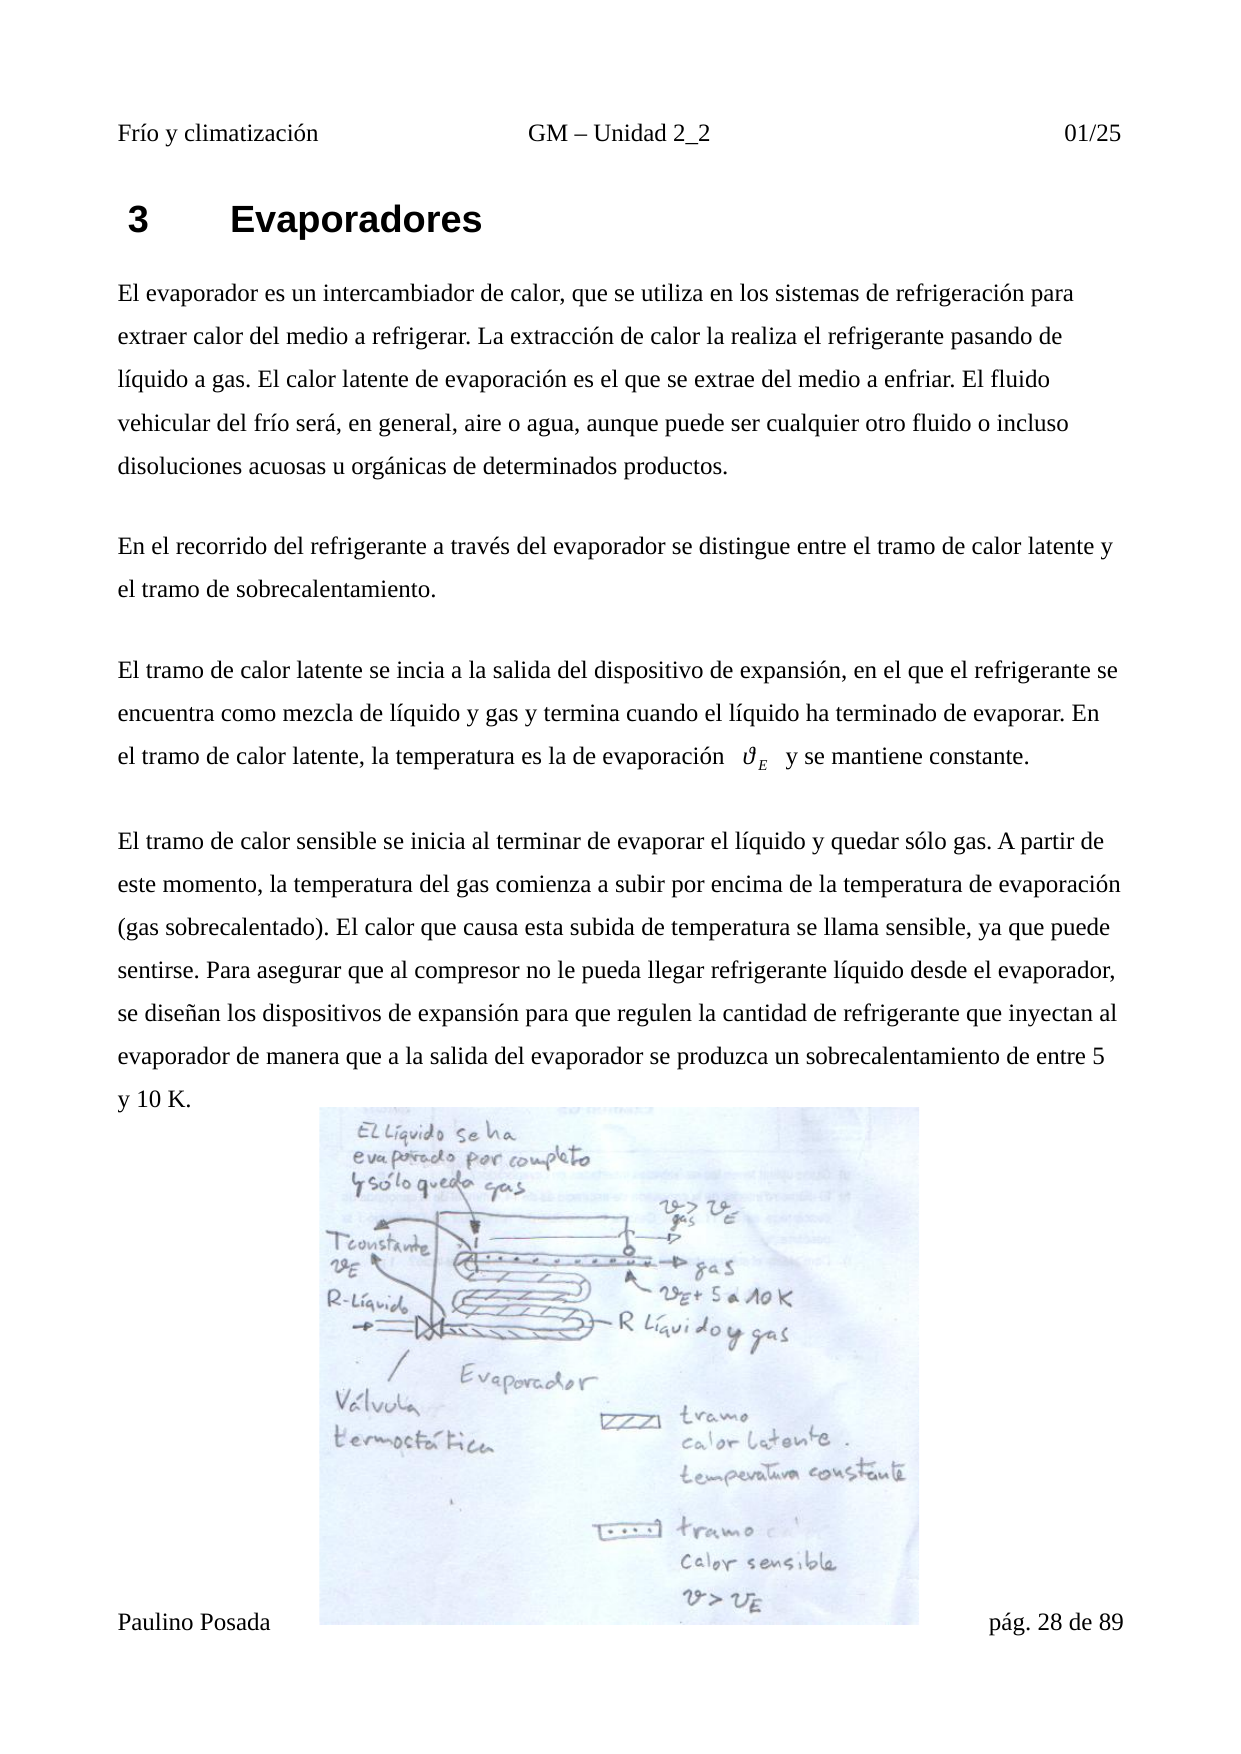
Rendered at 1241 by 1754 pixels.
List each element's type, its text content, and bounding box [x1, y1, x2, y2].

text El evaporador es un intercambiador de calor, que se utiliza en los sistemas de refrigeración para extraer calor del medio a refrigerar. La extracción de calor la realiza el refrigerante pasando de líquido a gas. El calor latente de evaporación es el que se extrae del medio a enfriar. El fluido vehicular del frío será, en general, aire o agua, aunque puede ser cualquier otro fluido o incluso disoluciones acuosas u orgánicas de determinados productos. [117, 278, 1123, 479]
picture [319, 1107, 920, 1625]
text El tramo de calor latente se incia a la salida del dispositivo de expansión, en el que el refrigerante se encuentra como mezcla de líquido y gas y termina cuando el líquido ha terminado de evaporar. En el tramo de calor latente, la temperatura es la de evaporacióny se mantiene constante. [117, 655, 1123, 774]
text En el recorrido del refrigerante a través del evaporador se distingue entre el tramo de calor latente y el tramo de sobrecalentamiento. [117, 531, 1123, 603]
text El tramo de calor sensible se inicia al terminar de evaporar el líquido y quedar sólo gas. A partir de este momento, la temperatura del gas comienza a subir por encima de la temperatura de evaporación (gas sobrecalentado). El calor que causa esta subida de temperatura se llama sensible, ya que puede sentirse. Para asegurar que al compresor no le pueda llegar refrigerante líquido desde el evaporador, se diseñan los dispositivos de expansión para que regulen la cantidad de refrigerante que inyectan al evaporador de manera que a la salida del evaporador se produzca un sobrecalentamiento de entre 5 y 10 K. [117, 826, 1123, 1113]
subtitle Evaporadores [117, 197, 1123, 241]
